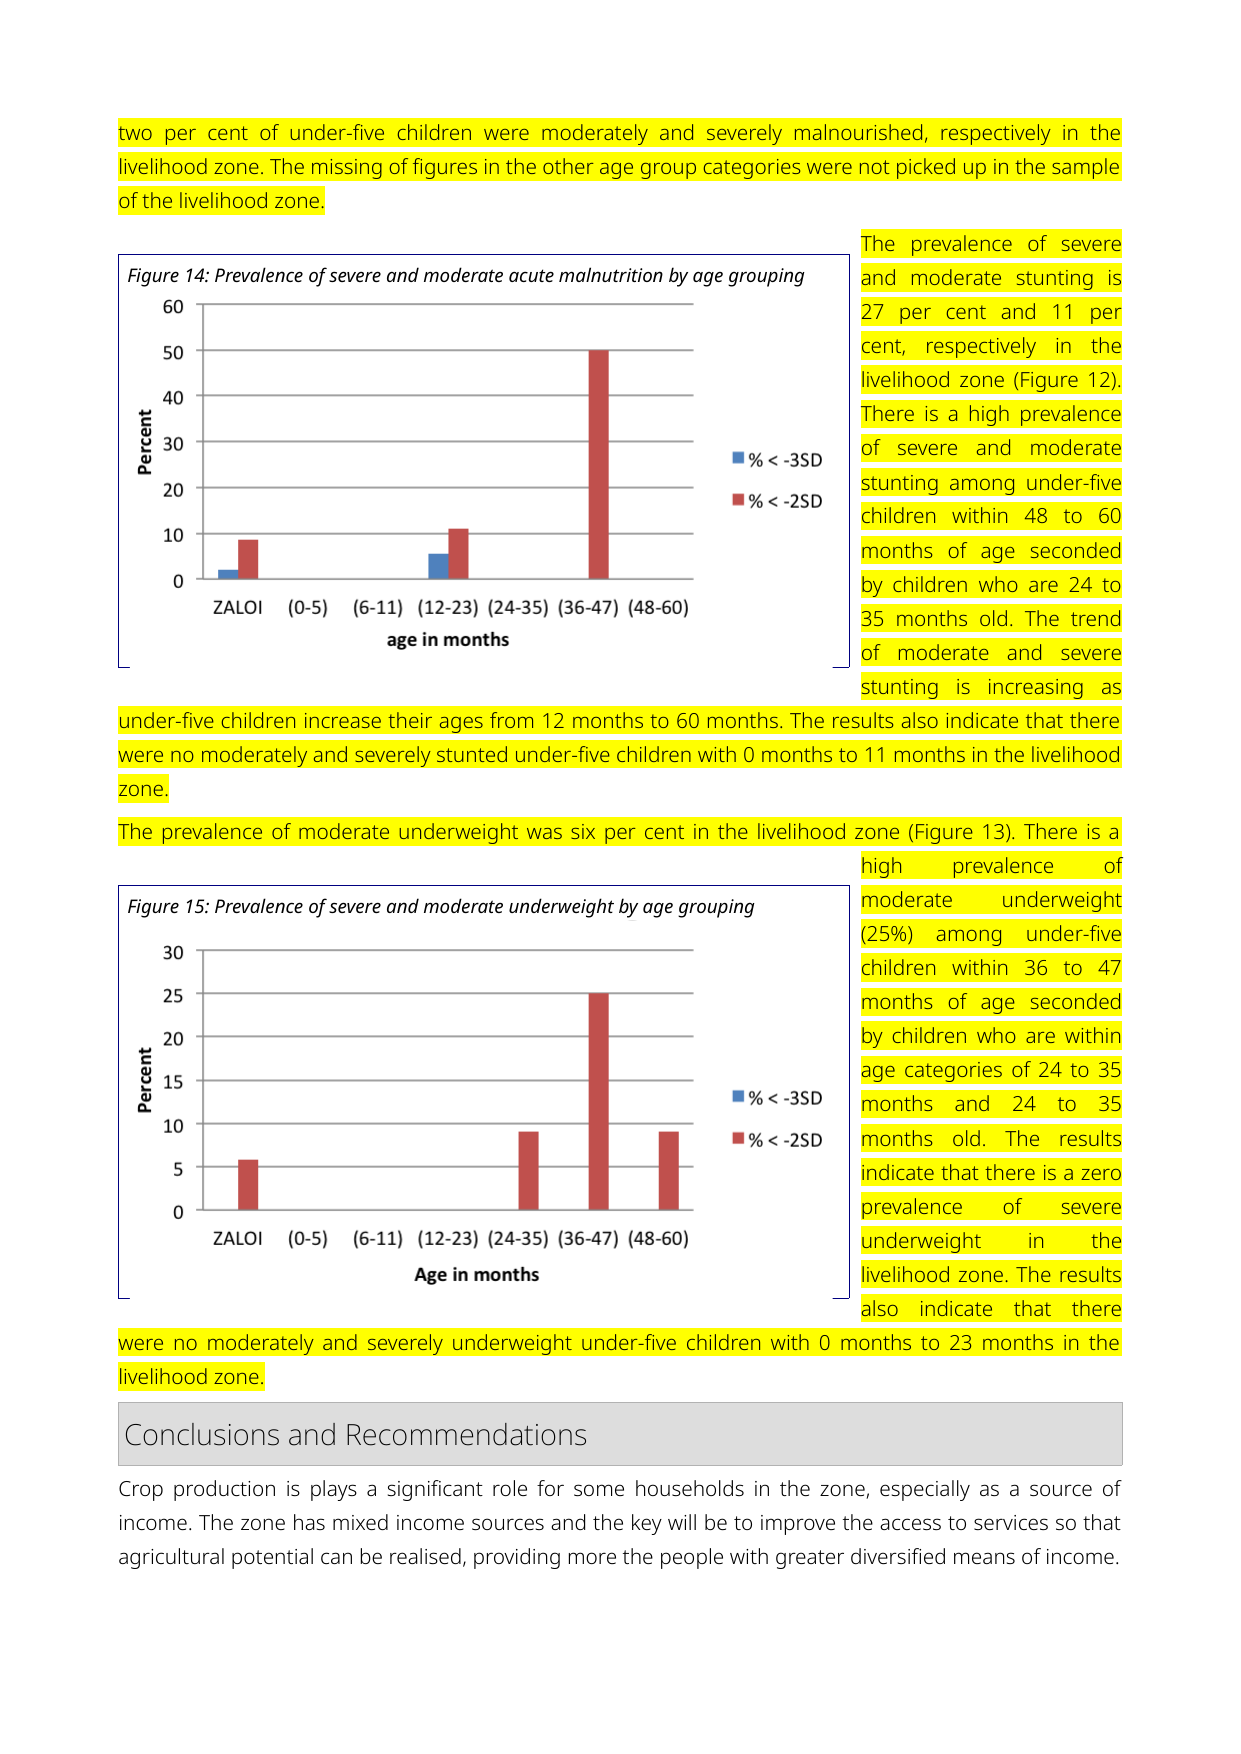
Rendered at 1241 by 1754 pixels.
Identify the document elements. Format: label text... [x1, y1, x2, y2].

text The prevalence of moderate underweight was six per cent in the livelihood zone (Figure 13). There is a high prevalence of moderate underweight (25%) among under-five children within 36 to 47 months of age seconded by children who are within age categories of 24 to 35 months and 24 to 35 months old. The results indicate that there is a zero prevalence of severe underweight in the livelihood zone. The results also indicate that there were no moderately and severely underweight under-five children with 0 months to 23 months in the livelihood zone. [118, 817, 1122, 1391]
text Figure 14: Prevalence of severe and moderate acute malnutrition by age grouping [127, 263, 840, 288]
picture [129, 920, 833, 1300]
text two per cent of under-five children were moderately and severely malnourished, respectively in the livelihood zone. The missing of figures in the other age group categories were not picked up in the sample of the livelihood zone. [118, 118, 1122, 215]
text Crop production is plays a significant role for some households in the zone, especially as a source of income. The zone has mixed income sources and the key will be to improve the access to services so that agricultural potential can be realised, providing more the people with greater diversified means of income. [118, 1474, 1122, 1571]
text Figure 15: Prevalence of severe and moderate underweight by age grouping [127, 894, 840, 919]
table_header Conclusions and Recommendations [119, 1403, 1122, 1465]
picture [129, 288, 833, 668]
text The prevalence of severe and moderate stunting is 27 per cent and 11 per cent, respectively in the livelihood zone (Figure 12). There is a high prevalence of severe and moderate stunting among under-five children within 48 to 60 months of age seconded by children who are 24 to 35 months old. The trend of moderate and severe stunting is increasing as under-five children increase their ages from 12 months to 60 months. The results also indicate that there were no moderately and severely stunted under-five children with 0 months to 11 months in the livelihood zone. [118, 229, 1122, 803]
